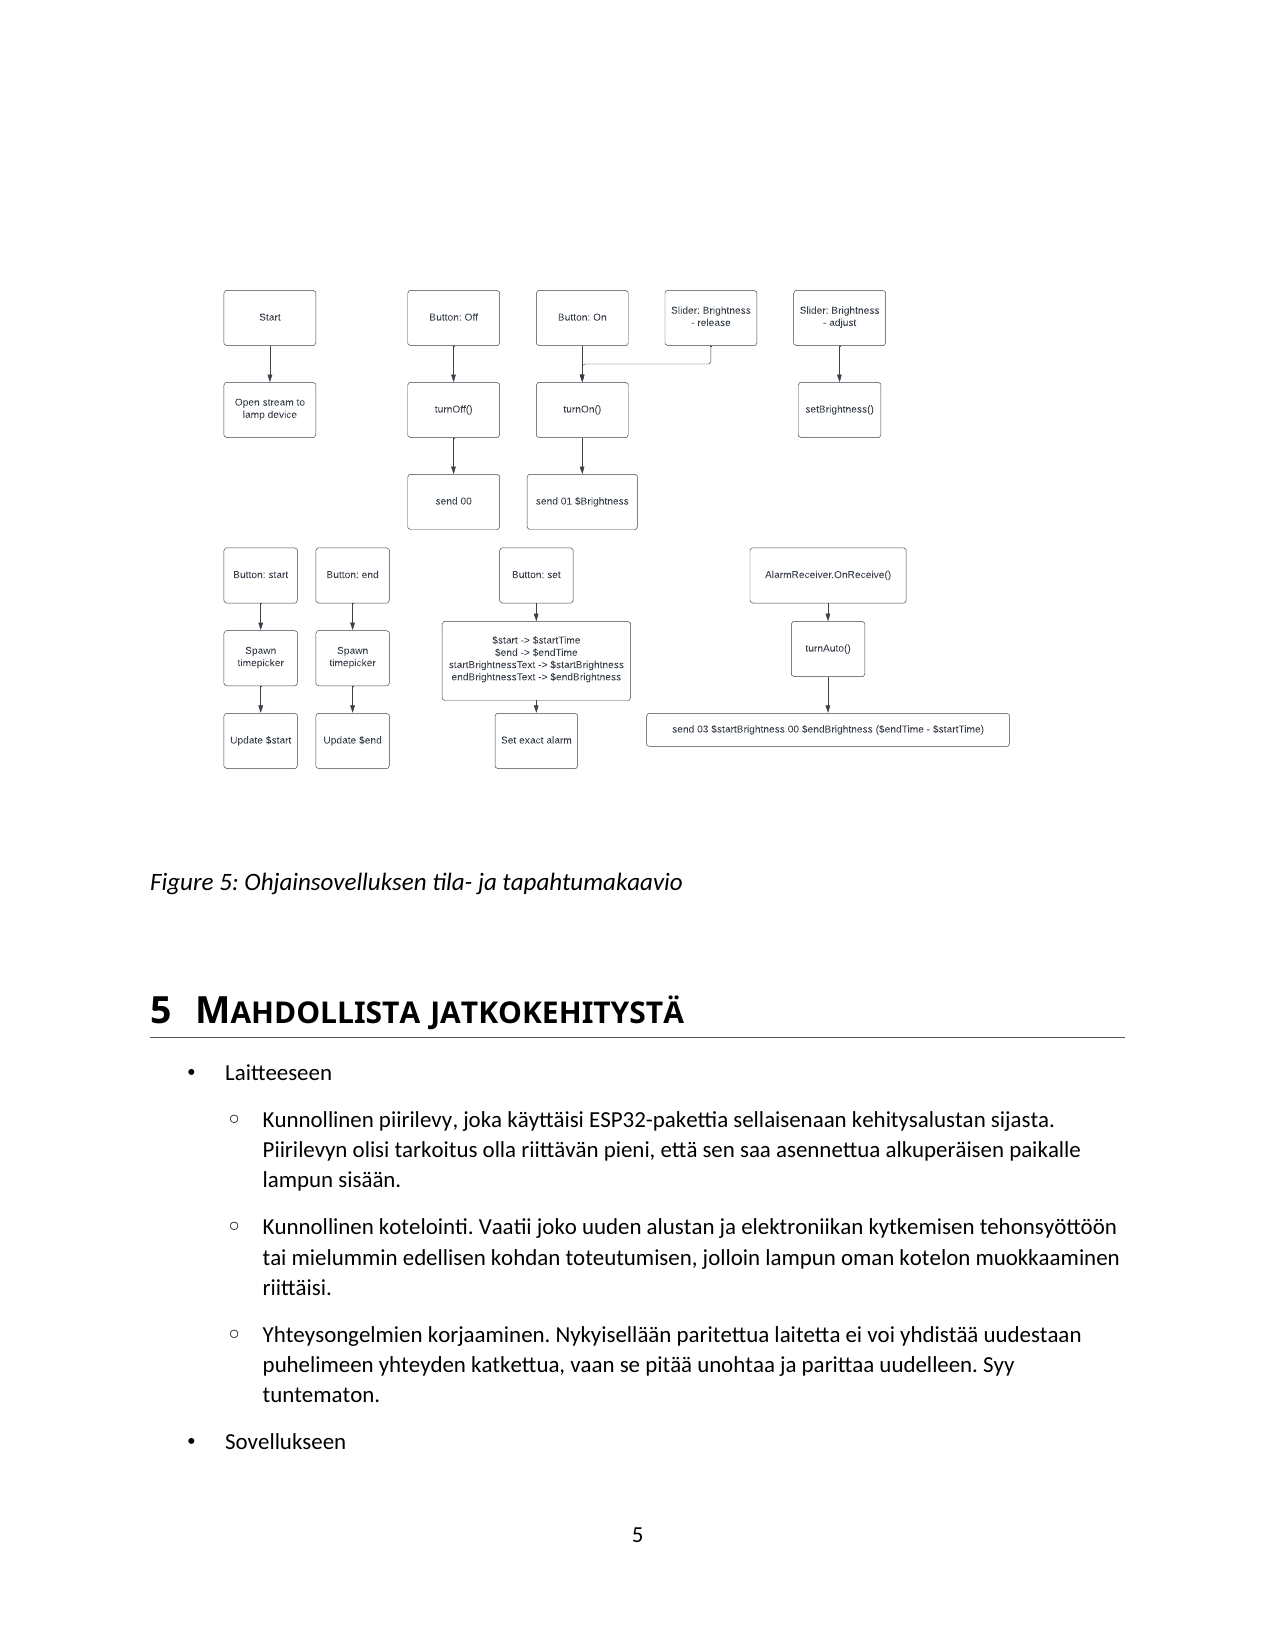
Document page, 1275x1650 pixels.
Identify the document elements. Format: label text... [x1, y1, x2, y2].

subtitle Mahdollista jatkokehitystä [150, 983, 1125, 1037]
list Kunnollinen piirilevy, joka käyttäisi ESP32-pakettia sellaisenaan kehitysalustan sijasta. Piirilevyn olisi tarkoitus olla riittävän pieni, että sen saa asennettua alkuperäisen paikalle lampun sisään. [225, 1105, 1125, 1194]
list Sovellukseen [187, 1427, 1125, 1455]
list Laitteeseen [187, 1058, 1125, 1086]
list Kunnollinen kotelointi. Vaatii joko uuden alustan ja elektroniikan kytkemisen tehonsyöttöön tai mielummin edellisen kohdan toteutumisen, jolloin lampun oman kotelon muokkaaminen riittäisi. [225, 1212, 1125, 1301]
list Yhteysongelmien korjaaminen. Nykyisellään paritettua laitetta ei voi yhdistää uudestaan puhelimeen yhteyden katkettua, vaan se pitää unohtaa ja parittaa uudelleen. Syy tuntematon. [225, 1320, 1125, 1408]
text Figure 5: Ohjainsovelluksen tila- ja tapahtumakaavio [150, 851, 1125, 897]
